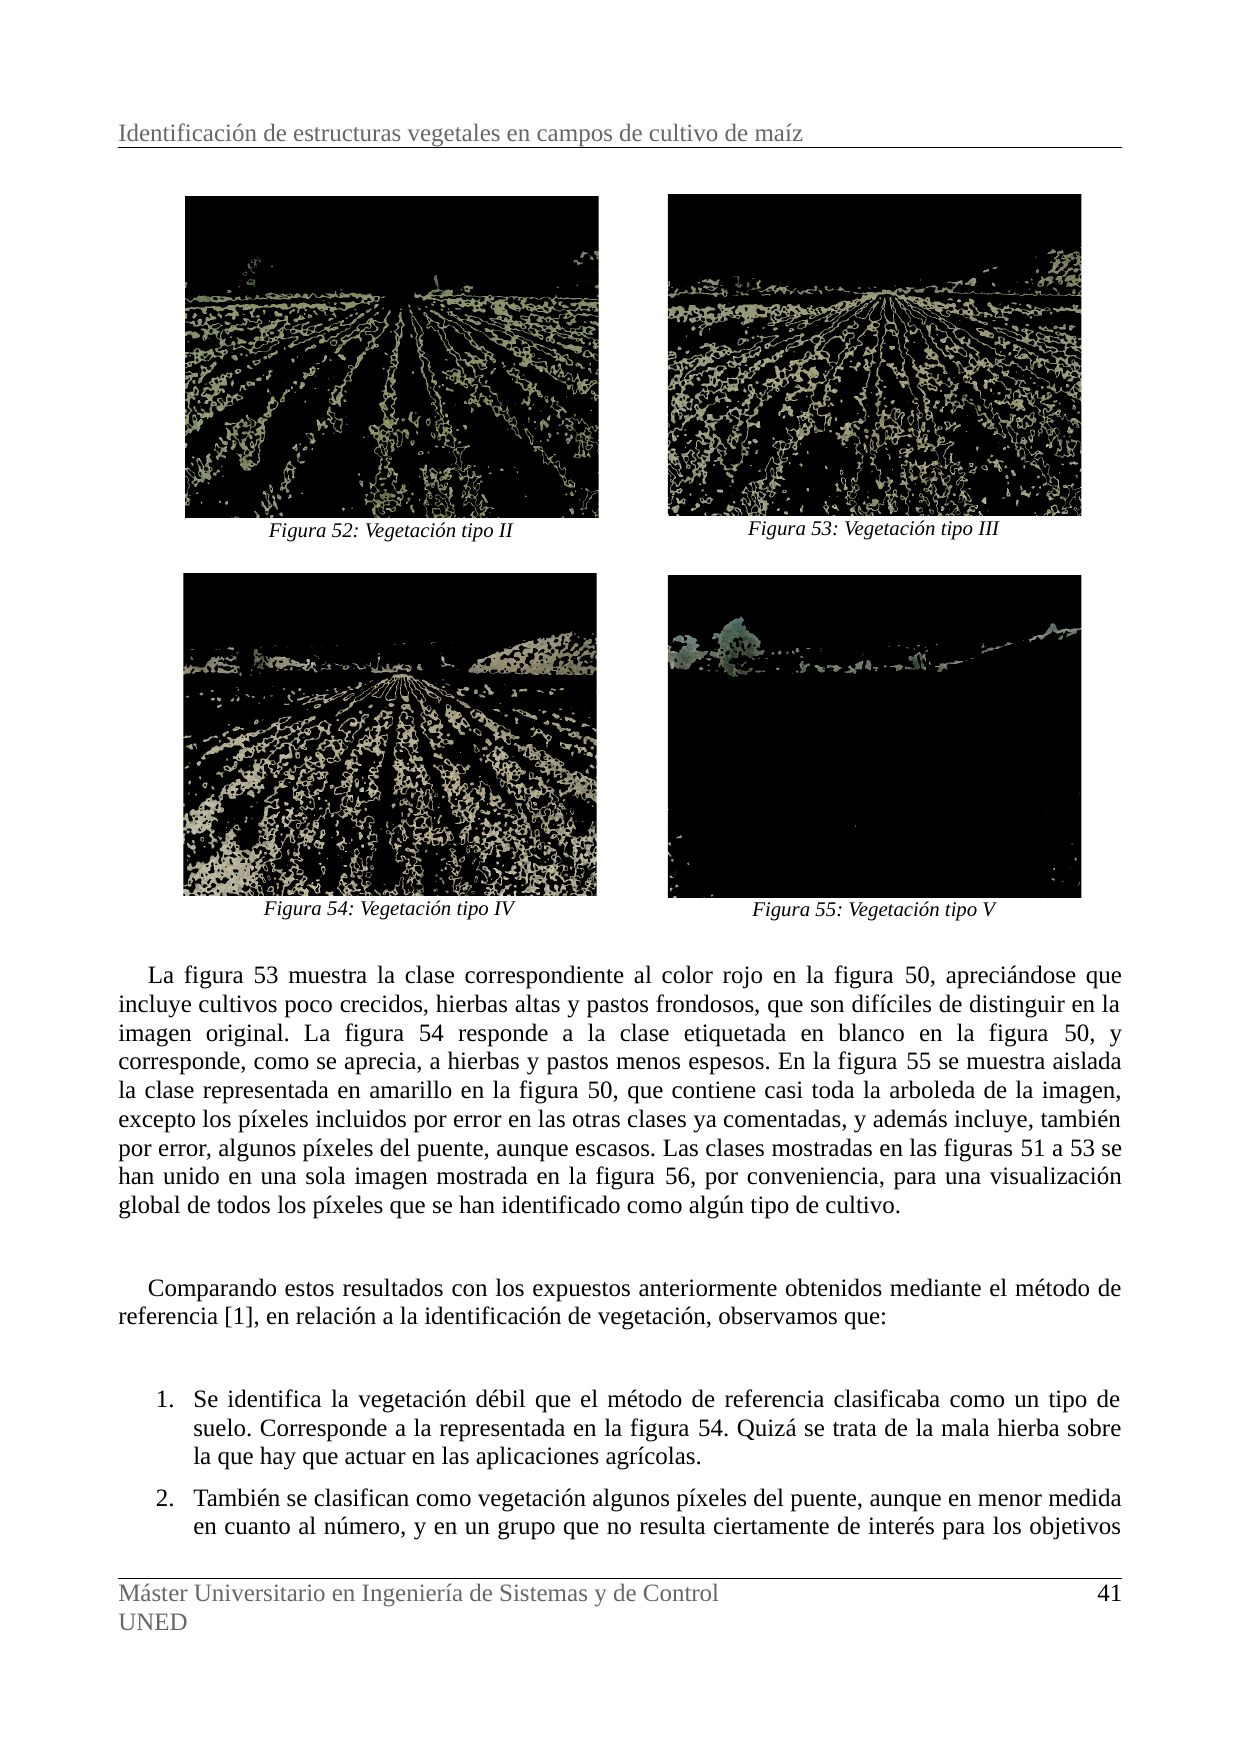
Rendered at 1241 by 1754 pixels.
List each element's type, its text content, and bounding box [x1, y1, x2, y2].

text [185, 183, 598, 196]
text Figura 54: Vegetación tipo IV [183, 896, 596, 920]
picture [185, 196, 599, 518]
text Figura 55: Vegetación tipo V [668, 898, 1081, 921]
text [183, 564, 596, 573]
picture [667, 575, 1082, 898]
picture [667, 194, 1082, 516]
text Figura 52: Vegetación tipo II [185, 518, 598, 542]
text Figura 53: Vegetación tipo III [668, 516, 1081, 540]
text Comparando estos resultados con los expuestos anteriormente obtenidos mediante el método de referencia [1], en relación a la identificación de vegetación, observamos que: [118, 1273, 1122, 1330]
list Se identifica la vegetación débil que el método de referencia clasificaba como un tipo de suelo. Corresponde a la representada en la figura 54. Quizá se trata de la mala hierba sobre la que hay que actuar en las aplicaciones agrícolas. [156, 1384, 1122, 1470]
picture [183, 573, 597, 896]
text La figura 53 muestra la clase correspondiente al color rojo en la figura 50, apreciándose que incluye cultivos poco crecidos, hierbas altas y pastos frondosos, que son difíciles de distinguir en la imagen original. La figura 54 responde a la clase etiquetada en blanco en la figura 50, y corresponde, como se aprecia, a hierbas y pastos menos espesos. En la figura 55 se muestra aislada la clase representada en amarillo en la figura 50, que contiene casi toda la arboleda de la imagen, excepto los píxeles incluidos por error en las otras clases ya comentadas, y además incluye, también por error, algunos píxeles del puente, aunque escasos. Las clases mostradas en las figuras 51 a 53 se han unido en una sola imagen mostrada en la figura 56, por conveniencia, para una visualización global de todos los píxeles que se han identificado como algún tipo de cultivo. [118, 960, 1122, 1219]
list También se clasifican como vegetación algunos píxeles del puente, aunque en menor medida en cuanto al número, y en un grupo que no resulta ciertamente de interés para los objetivos [156, 1483, 1122, 1540]
